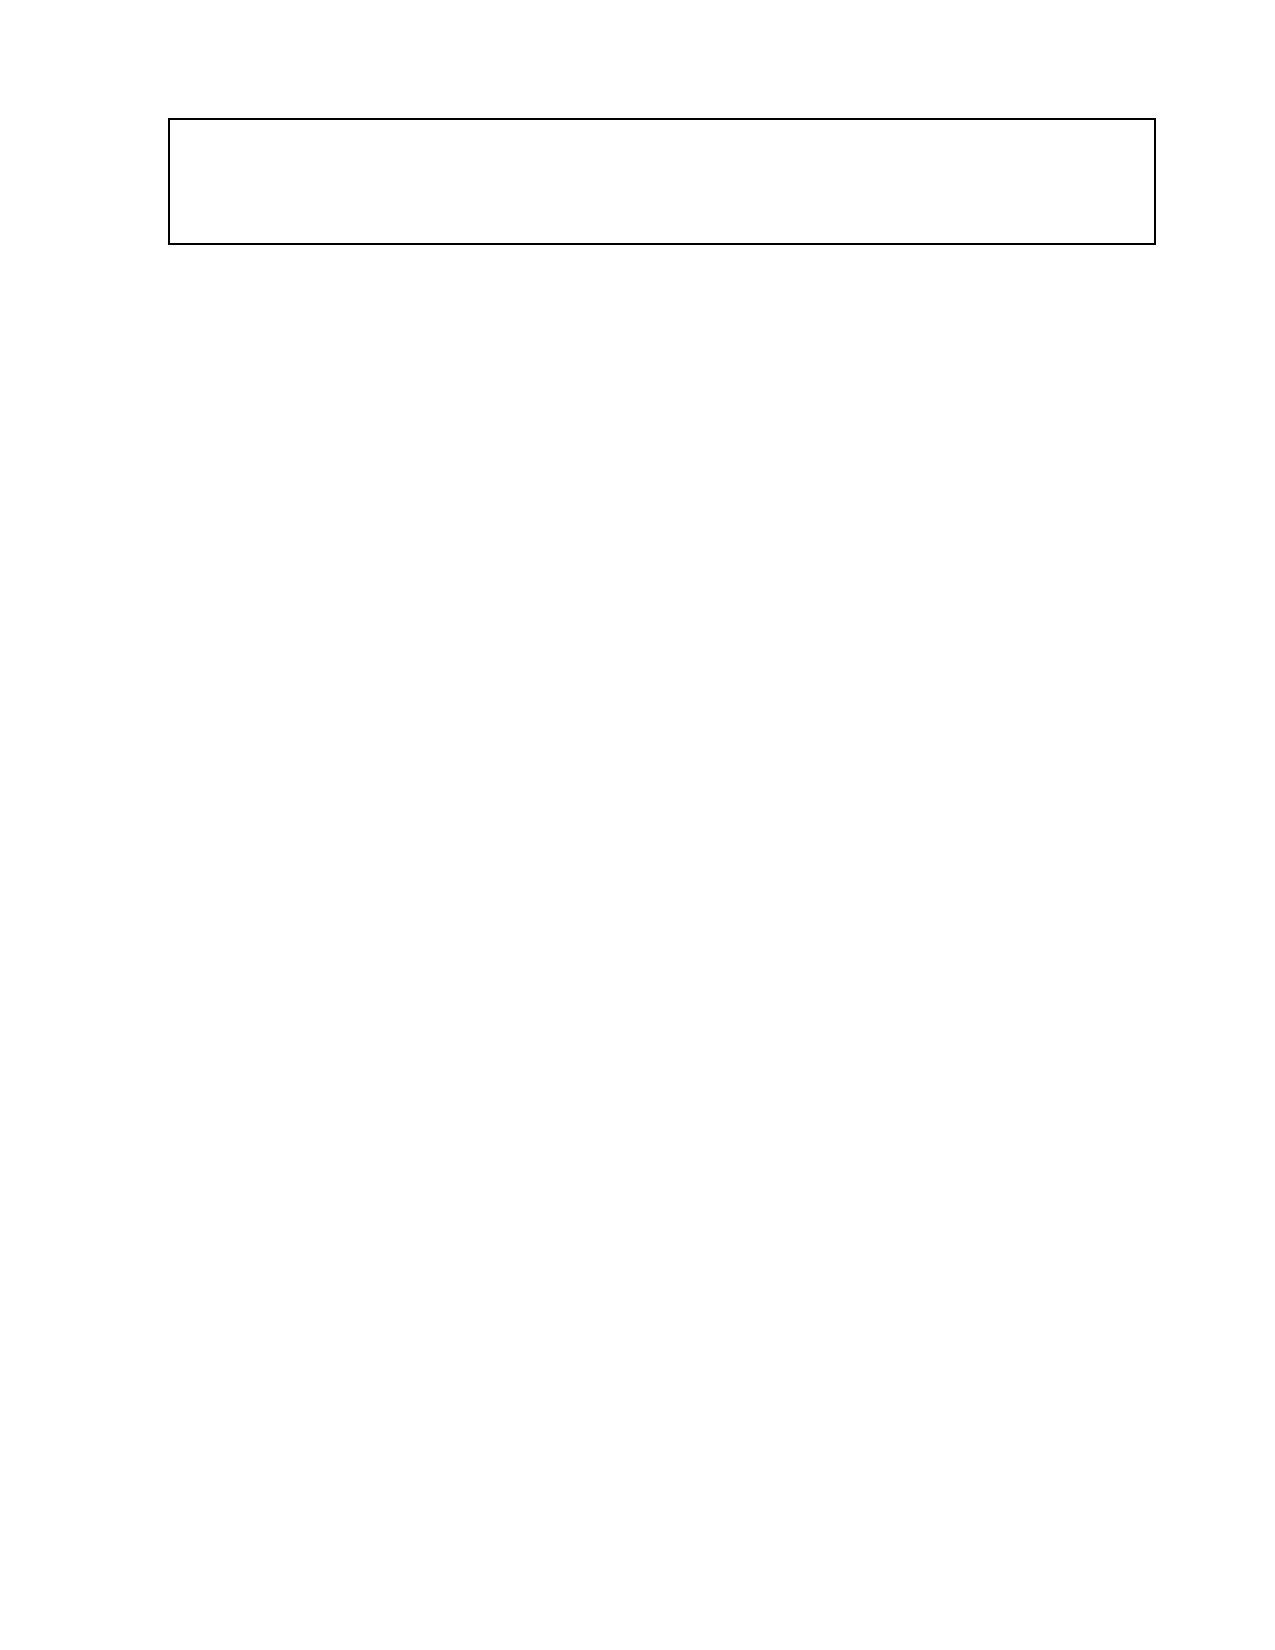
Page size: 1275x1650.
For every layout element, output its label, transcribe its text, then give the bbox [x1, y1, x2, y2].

table_cell body { background-image: url(../images/backgrnd.jpg); background-size: 100%; margin: 0%; padding: 0%; } .menu { background-color: #3a86dd; width: 100%; height: 80px; margin-left: auto; margin-right: auto; text-align: center; word-spacing: 5cm; } .menu a { display: inline-block; vertical-align: middle; margin-top: auto; margin-bottom: auto; font: 45pt serif; text-decoration: none; color: white; } .menu a:hover { color: #3a86dd; background-color: white; } .name { text-align: center; color: white; } .descr { background-color: cadetblue; margin-left: 450px; margin-right: 25%; width: 960px; text-align: center; color: white; font: 15pt serif; display: inline-block; } .usersTable a { color: white; text-decoration: none; text-align: center; width: 100%; margin: auto; } .usersTable a:hover { color: #3a86dd; } .table, th, td { text-align: center; color: white; border: 1px solid white; border-collapse: collapse; width: 30%; margin: auto; } .user { color: white; text-align: center; } .keys { text-align: center; color: white; word-spacing: 3cm; } .keys a { text-align: center; display: inline-block; vertical-align: middle; margin-top: auto; margin-bottom: auto; } .game { color: white; font: 15pt serif; } [170, 120, 1154, 243]
